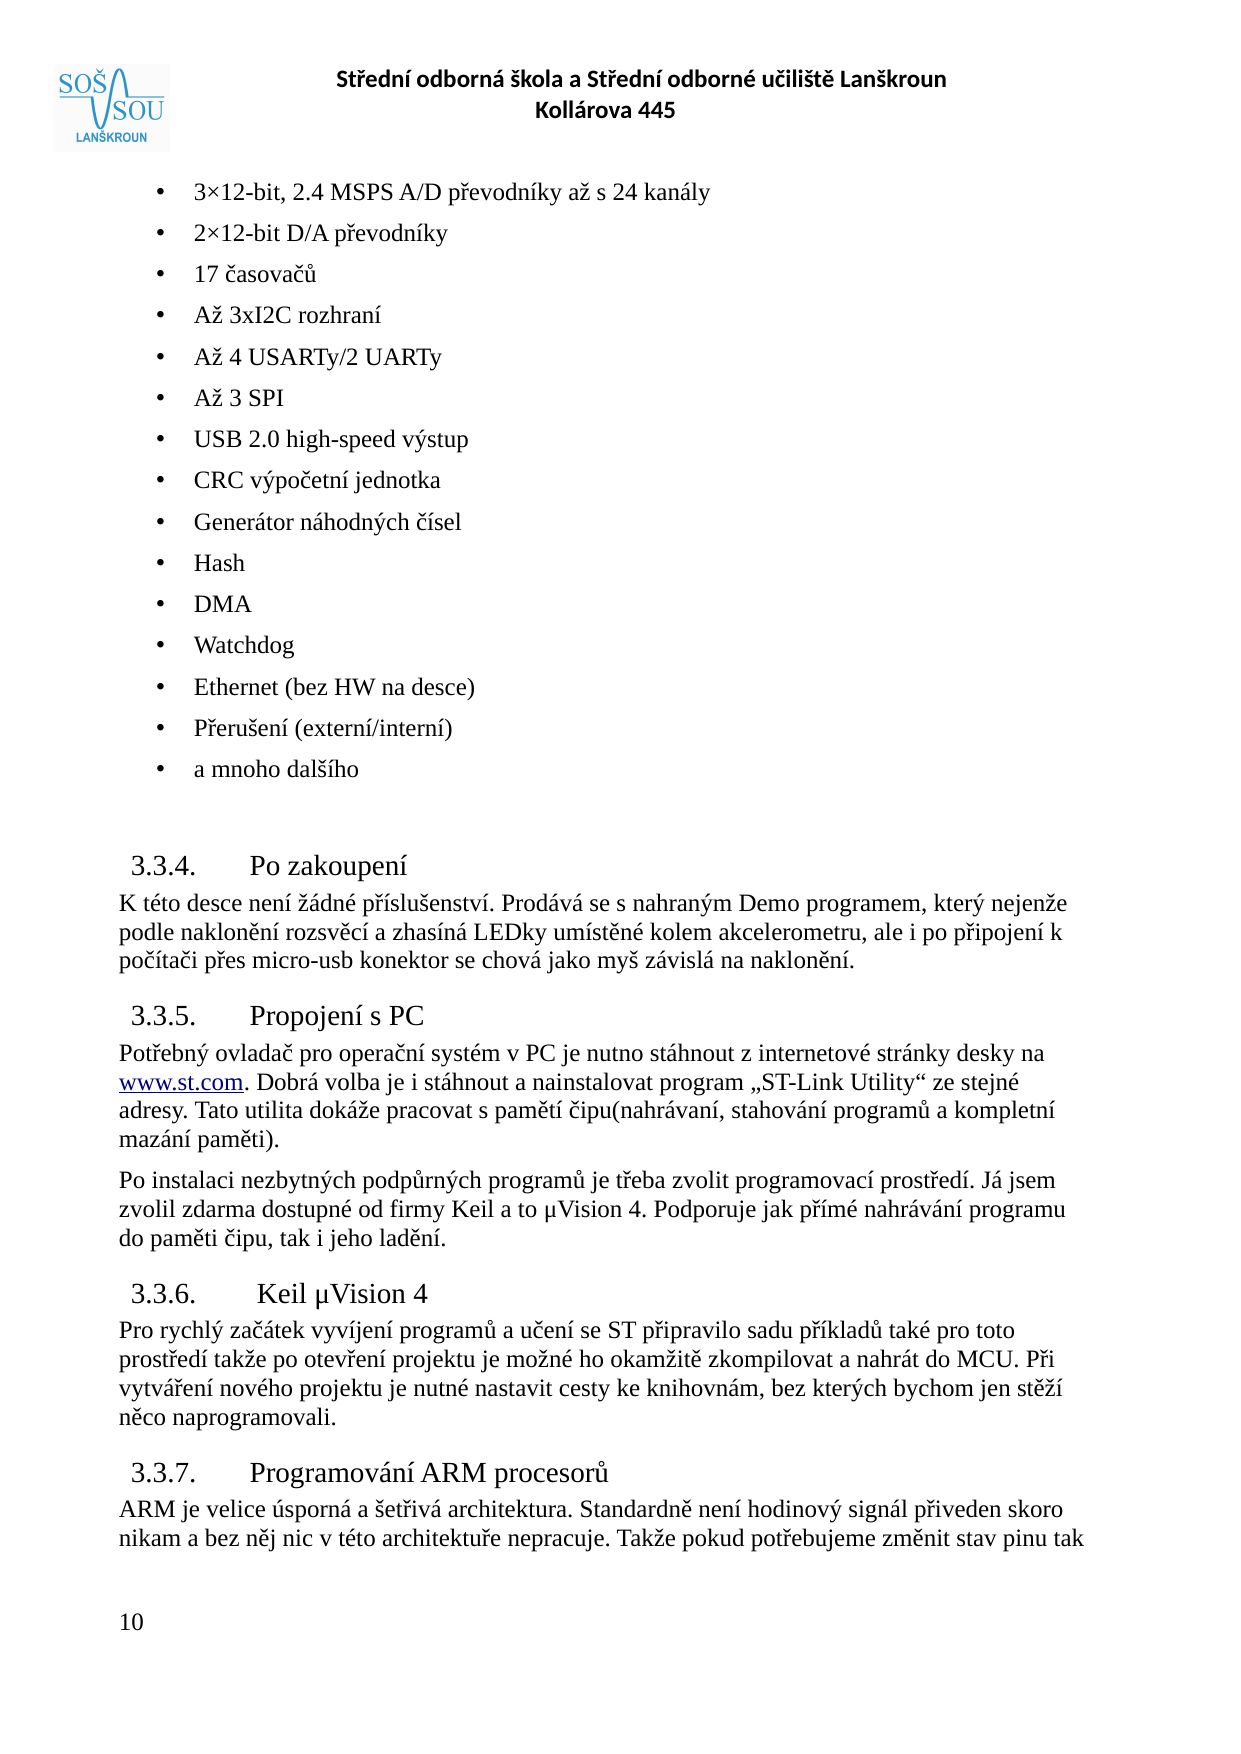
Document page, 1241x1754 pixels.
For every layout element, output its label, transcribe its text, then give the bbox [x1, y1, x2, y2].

list 2×12-bit D/A převodníky [156, 218, 1092, 247]
text K této desce není žádné příslušenství. Prodává se s nahraným Demo programem, který nejenže podle naklonění rozsvěcí a zhasíná LEDky umístěné kolem akcelerometru, ale i po připojení k počítači přes micro-usb konektor se chová jako myš závislá na naklonění. [119, 888, 1092, 974]
list Hash [156, 548, 1092, 577]
list Watchdog [156, 630, 1092, 659]
list Přerušení (externí/interní) [156, 713, 1092, 742]
list Až 4 USARTy/2 UARTy [156, 342, 1092, 370]
list a mnoho dalšího [156, 754, 1092, 783]
list USB 2.0 high-speed výstup [156, 424, 1092, 453]
text Pro rychlý začátek vyvíjení programů a učení se ST připravilo sadu příkladů také pro toto prostředí takže po otevření projektu je možné ho okamžitě zkompilovat a nahrát do MCU. Při vytváření nového projektu je nutné nastavit cesty ke knihovnám, bez kterých bychom jen stěží něco naprogramovali. [119, 1315, 1092, 1430]
list Generátor náhodných čísel [156, 507, 1092, 535]
list Až 3xI2C rozhraní [156, 300, 1092, 329]
subtitle Programování ARM procesorů [131, 1455, 1092, 1488]
subtitle Po zakoupení [131, 848, 1092, 882]
list 3×12-bit, 2.4 MSPS A/D převodníky až s 24 kanály [156, 177, 1092, 205]
list CRC výpočetní jednotka [156, 465, 1092, 494]
list Až 3 SPI [156, 383, 1092, 412]
text ARM je velice úsporná a šetřivá architektura. Standardně není hodinový signál přiveden skoro nikam a bez něj nic v této architektuře nepracuje. Takže pokud potřebujeme změnit stav pinu tak [119, 1494, 1092, 1552]
text Potřebný ovladač pro operační systém v PC je nutno stáhnout z internetové stránky desky na www.st.com. Dobrá volba je i stáhnout a nainstalovat program „ST-Link Utility“ ze stejné adresy. Tato utilita dokáže pracovat s pamětí čipu(nahrávaní, stahování programů a kompletní mazání paměti). [119, 1038, 1092, 1153]
text Po instalaci nezbytných podpůrných programů je třeba zvolit programovací prostředí. Já jsem zvolil zdarma dostupné od firmy Keil a to μVision 4. Podporuje jak přímé nahrávání programu do paměti čipu, tak i jeho ladění. [119, 1165, 1092, 1252]
list DMA [156, 589, 1092, 618]
subtitle Propojení s PC [131, 998, 1092, 1032]
subtitle Keil μVision 4 [131, 1276, 1092, 1309]
list Ethernet (bez HW na desce) [156, 672, 1092, 700]
picture [53, 64, 170, 152]
list 17 časovačů [156, 259, 1092, 288]
